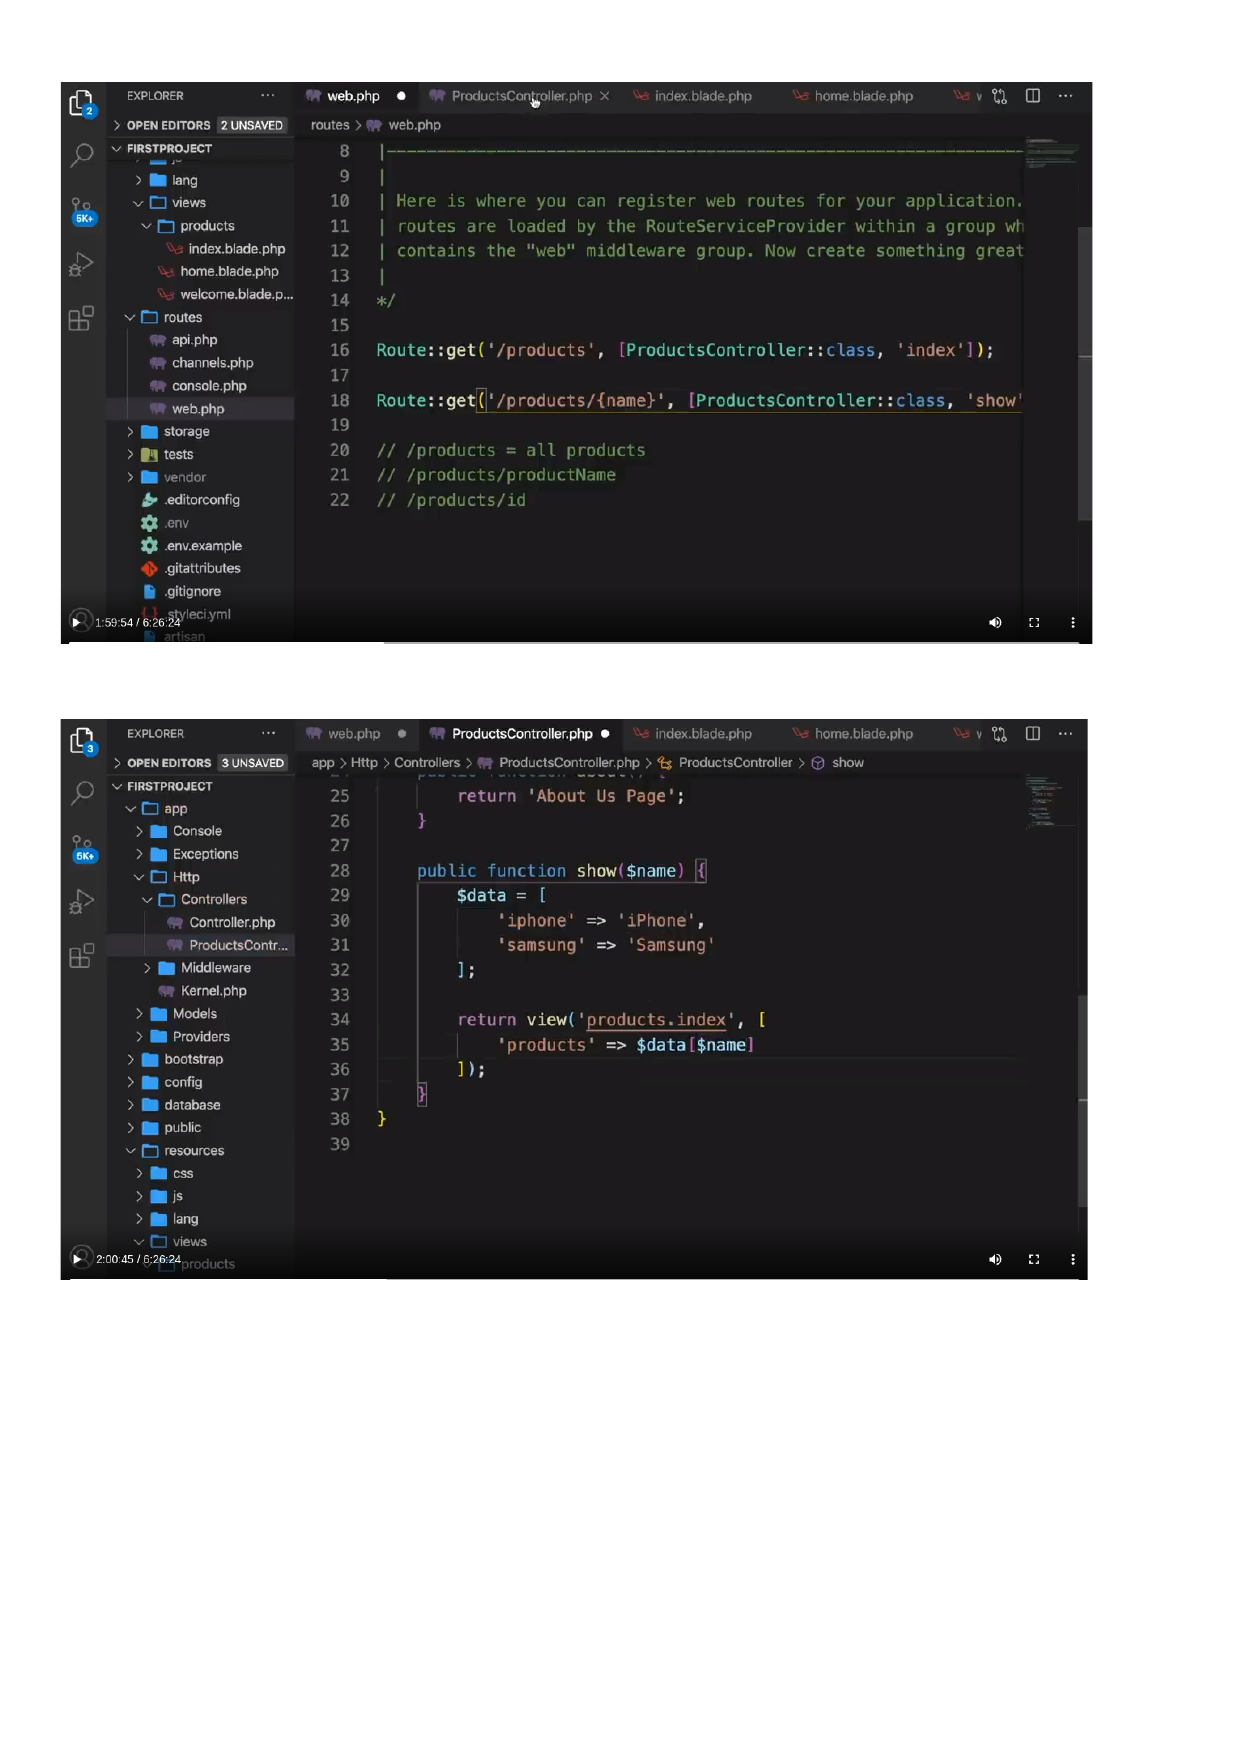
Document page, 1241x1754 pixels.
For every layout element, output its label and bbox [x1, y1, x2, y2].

picture [60, 82, 1093, 644]
picture [60, 719, 1088, 1280]
